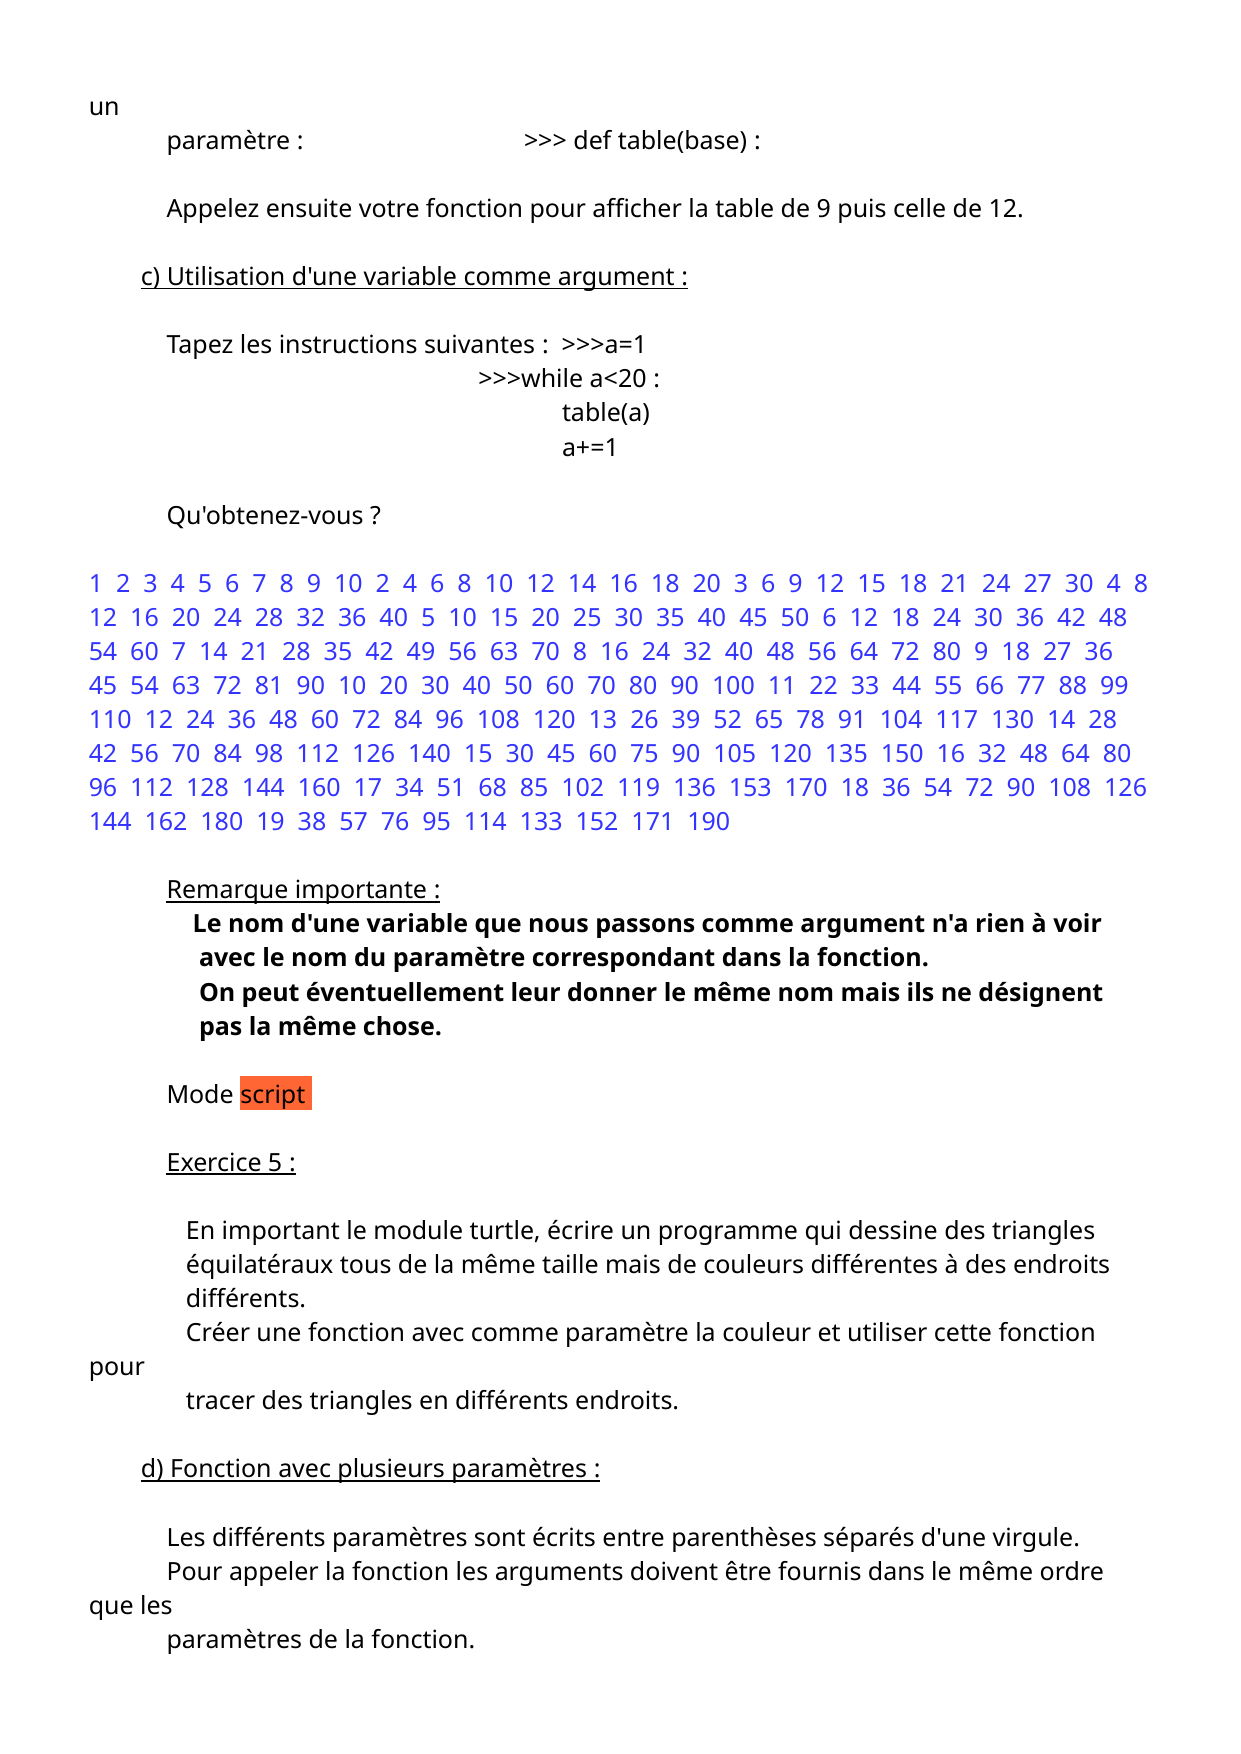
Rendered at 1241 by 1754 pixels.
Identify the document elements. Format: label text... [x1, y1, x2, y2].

text avec le nom du paramètre correspondant dans la fonction. [88, 940, 1152, 974]
text Tapez les instructions suivantes : >>>a=1 [88, 327, 1152, 361]
text d) Fonction avec plusieurs paramètres : [88, 1451, 1152, 1485]
text un [88, 88, 1152, 123]
text Qu'obtenez-vous ? [88, 497, 1152, 531]
text paramètres de la fonction. [88, 1621, 1152, 1655]
text En important le module turtle, écrire un programme qui dessine des triangles [88, 1213, 1152, 1247]
text Les différents paramètres sont écrits entre parenthèses séparés d'une virgule. [88, 1519, 1152, 1553]
text a+=1 [88, 429, 1152, 463]
text pas la même chose. [88, 1008, 1152, 1042]
text équilatéraux tous de la même taille mais de couleurs différentes à des endroits [88, 1247, 1152, 1281]
text Créer une fonction avec comme paramètre la couleur et utiliser cette fonction pour [88, 1315, 1152, 1383]
text Exercice 5 : [88, 1144, 1152, 1178]
text >>>while a<20 : [88, 361, 1152, 395]
text tracer des triangles en différents endroits. [88, 1383, 1152, 1417]
text Mode script [88, 1076, 1152, 1110]
text table(a) [88, 395, 1152, 429]
text 1 2 3 4 5 6 7 8 9 10 2 4 6 8 10 12 14 16 18 20 3 6 9 12 15 18 21 24 27 30 4 8 12 16 20 24 28 32 36 40 5 10 15 20 25 30 35 40 45 50 6 12 18 24 30 36 42 48 54 60 7 14 21 28 35 42 49 56 63 70 8 16 24 32 40 48 56 64 72 80 9 18 27 36 45 54 63 72 81 90 10 20 30 40 50 60 70 80 90 100 11 22 33 44 55 66 77 88 99 110 12 24 36 48 60 72 84 96 108 120 13 26 39 52 65 78 91 104 117 130 14 28 42 56 70 84 98 112 126 140 15 30 45 60 75 90 105 120 135 150 16 32 48 64 80 96 112 128 144 160 17 34 51 68 85 102 119 136 153 170 18 36 54 72 90 108 126 144 162 180 19 38 57 76 95 114 133 152 171 190 [88, 565, 1152, 838]
text Pour appeler la fonction les arguments doivent être fournis dans le même ordre que les [88, 1553, 1152, 1621]
text différents. [88, 1281, 1152, 1315]
text On peut éventuellement leur donner le même nom mais ils ne désignent [88, 974, 1152, 1008]
text paramètre : >>> def table(base) : [88, 123, 1152, 157]
text Remarque importante : [88, 872, 1152, 906]
text Le nom d'une variable que nous passons comme argument n'a rien à voir [88, 906, 1152, 940]
text c) Utilisation d'une variable comme argument : [88, 259, 1152, 293]
text Appelez ensuite votre fonction pour afficher la table de 9 puis celle de 12. [88, 191, 1152, 225]
